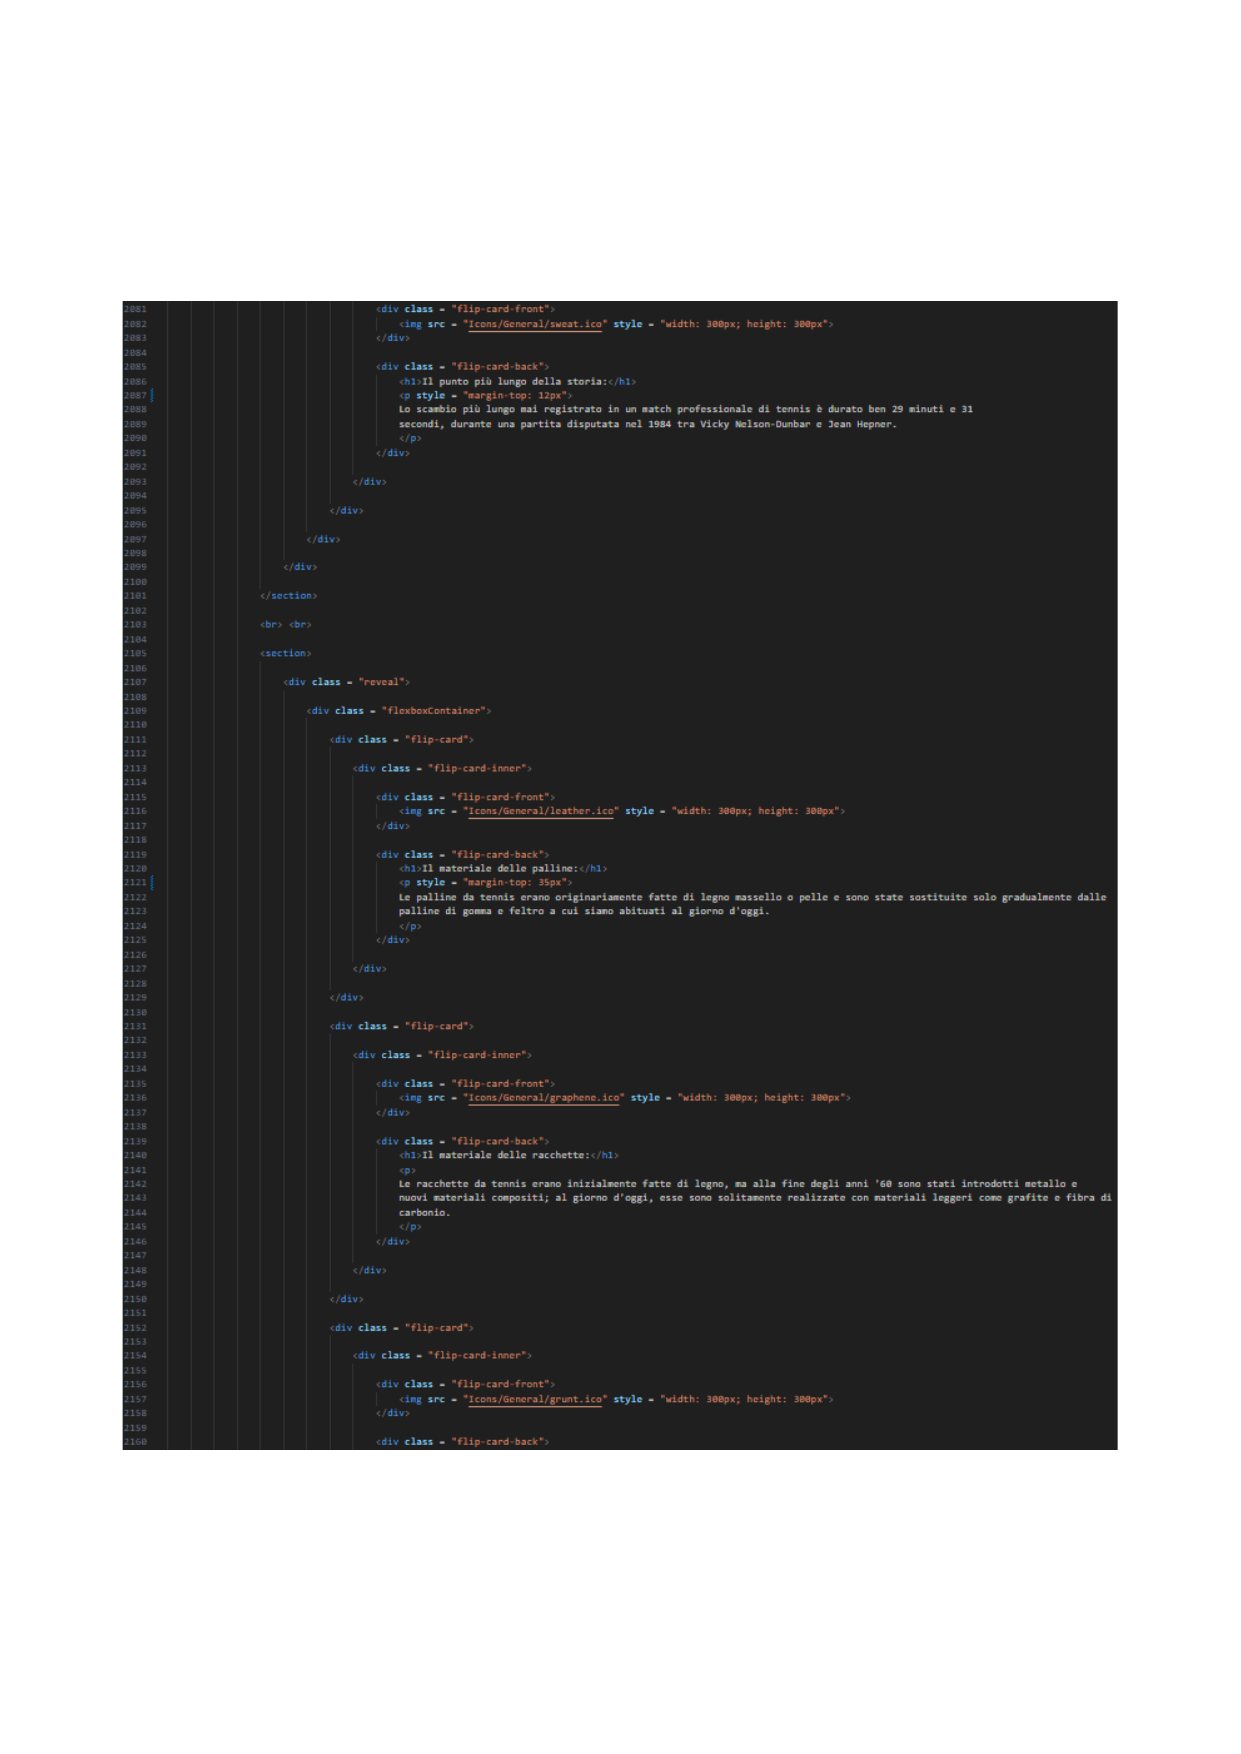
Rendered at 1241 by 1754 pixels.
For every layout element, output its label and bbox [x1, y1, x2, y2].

picture [122, 301, 1118, 1450]
